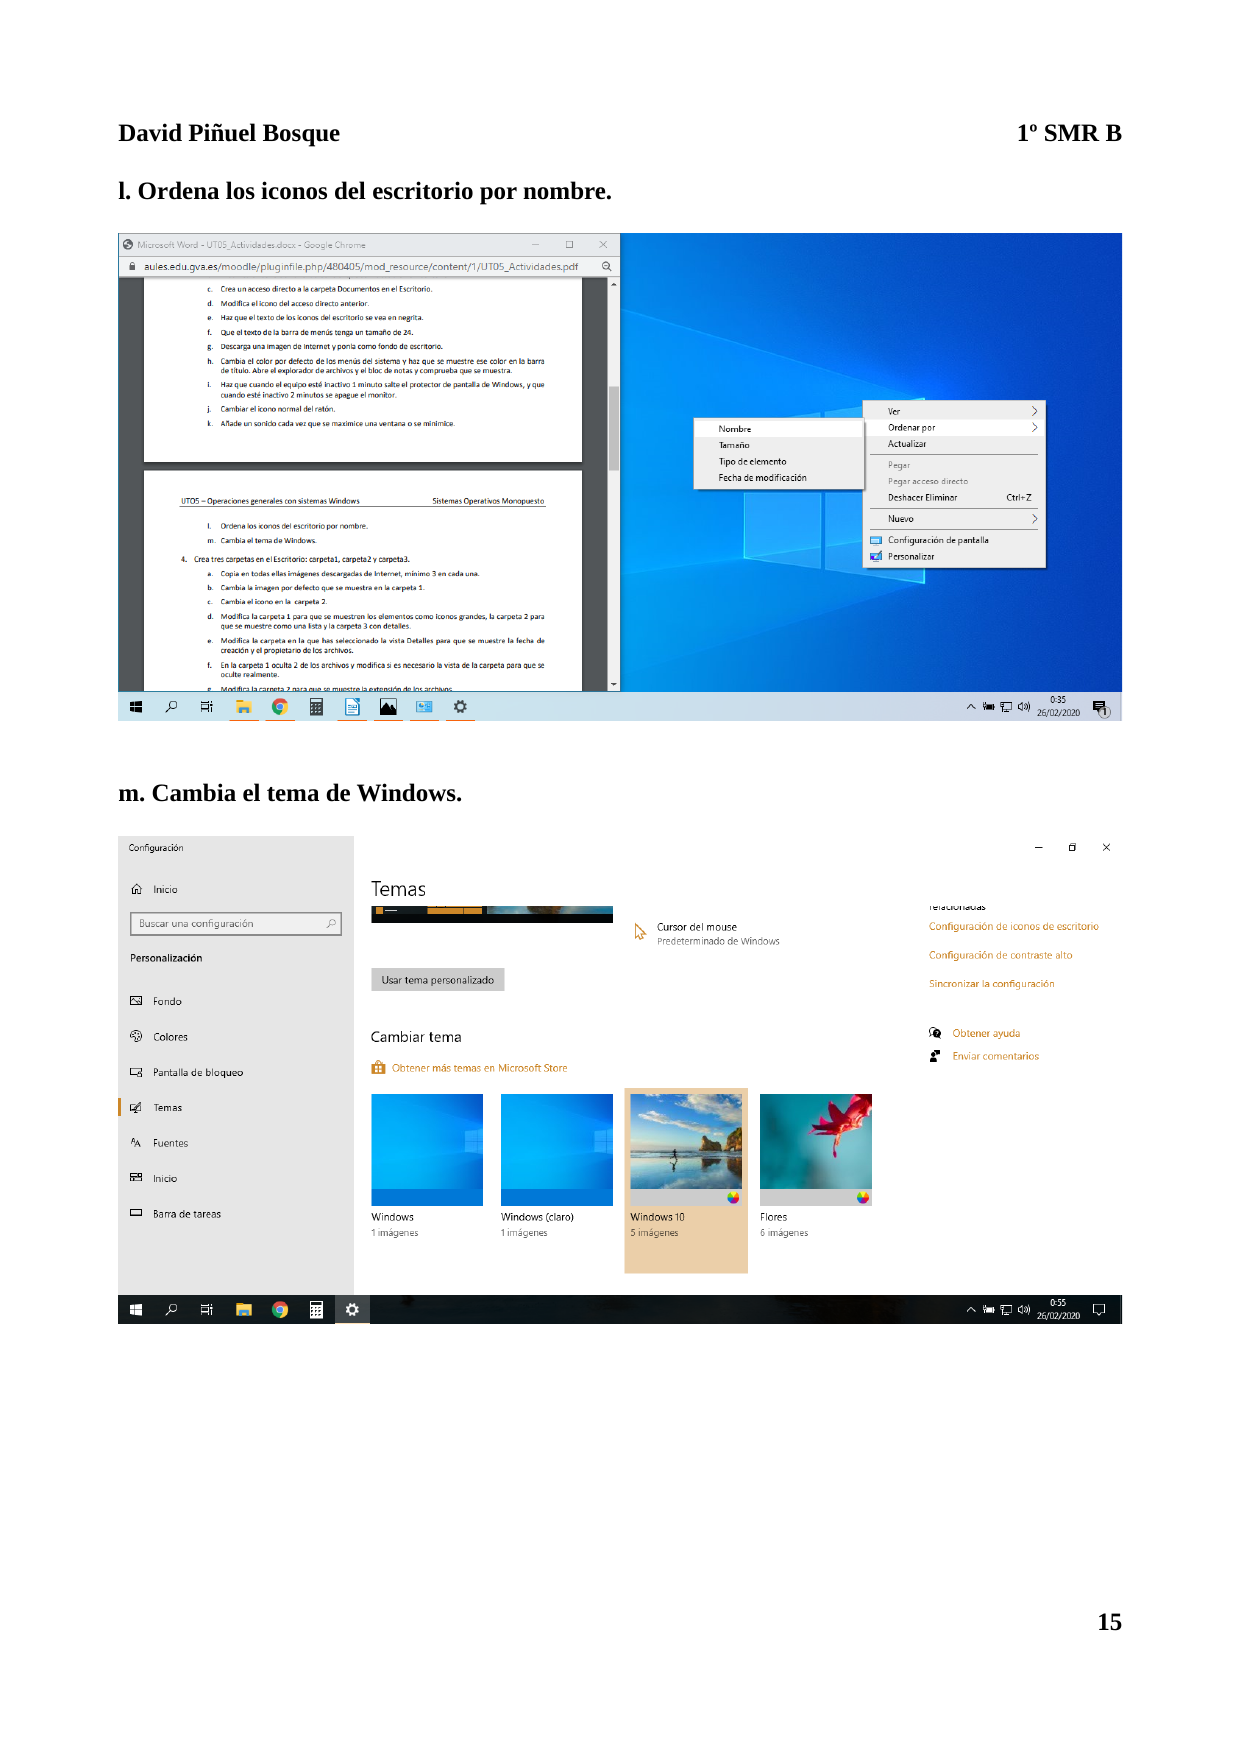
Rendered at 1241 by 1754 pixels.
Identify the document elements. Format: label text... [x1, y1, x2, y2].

picture [118, 233, 1123, 721]
text l. Ordena los iconos del escritorio por nombre. [118, 176, 1122, 205]
text m. Cambia el tema de Windows. [118, 778, 1122, 807]
picture [118, 836, 1123, 1324]
